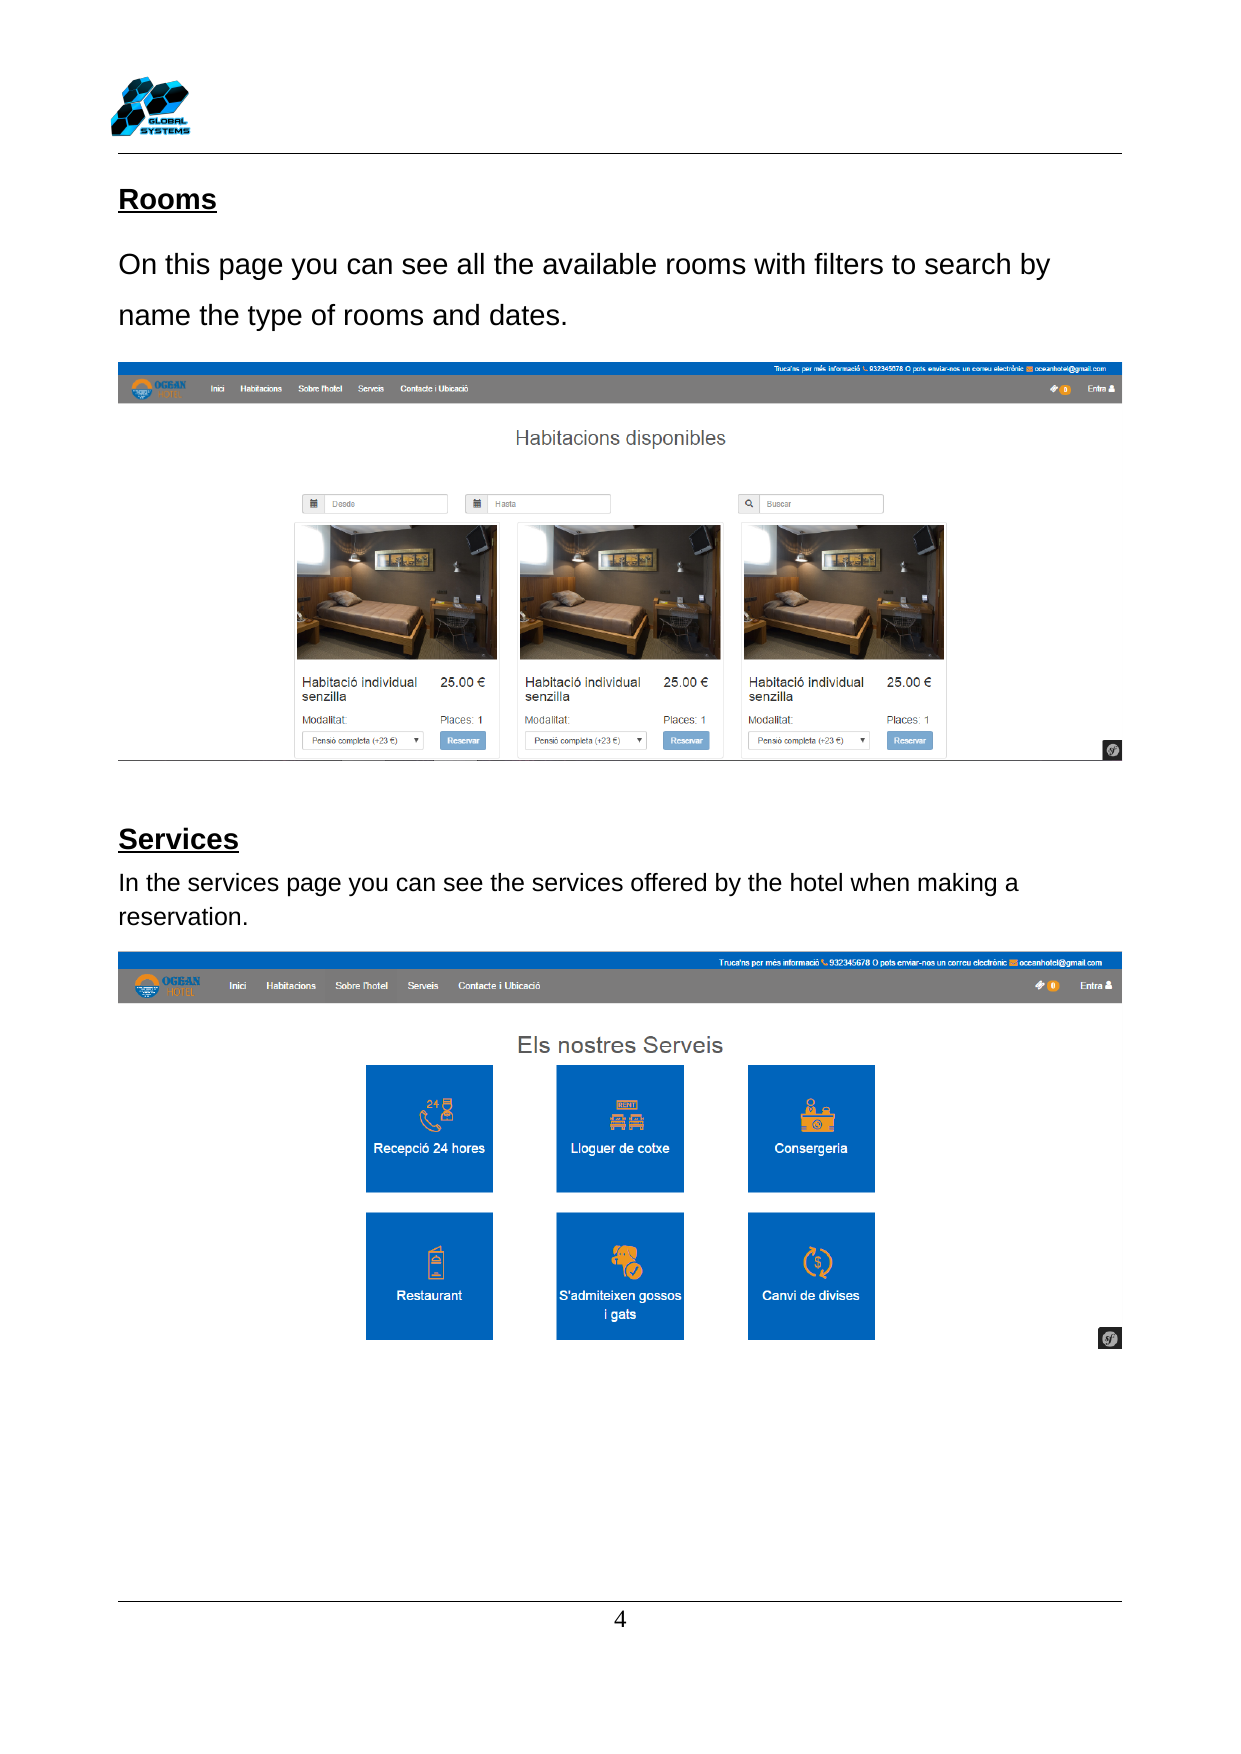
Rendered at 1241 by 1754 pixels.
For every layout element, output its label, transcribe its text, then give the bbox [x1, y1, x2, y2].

text Rooms [118, 182, 1122, 216]
picture [107, 61, 194, 148]
text On this page you can see all the available rooms with filters to search by name the type of rooms and dates. [118, 247, 1122, 331]
text In the services page you can see the services offered by the hotel when making a reservation. [118, 868, 1122, 931]
subtitle Services [118, 822, 1122, 855]
picture [118, 362, 1123, 761]
picture [118, 951, 1123, 1349]
